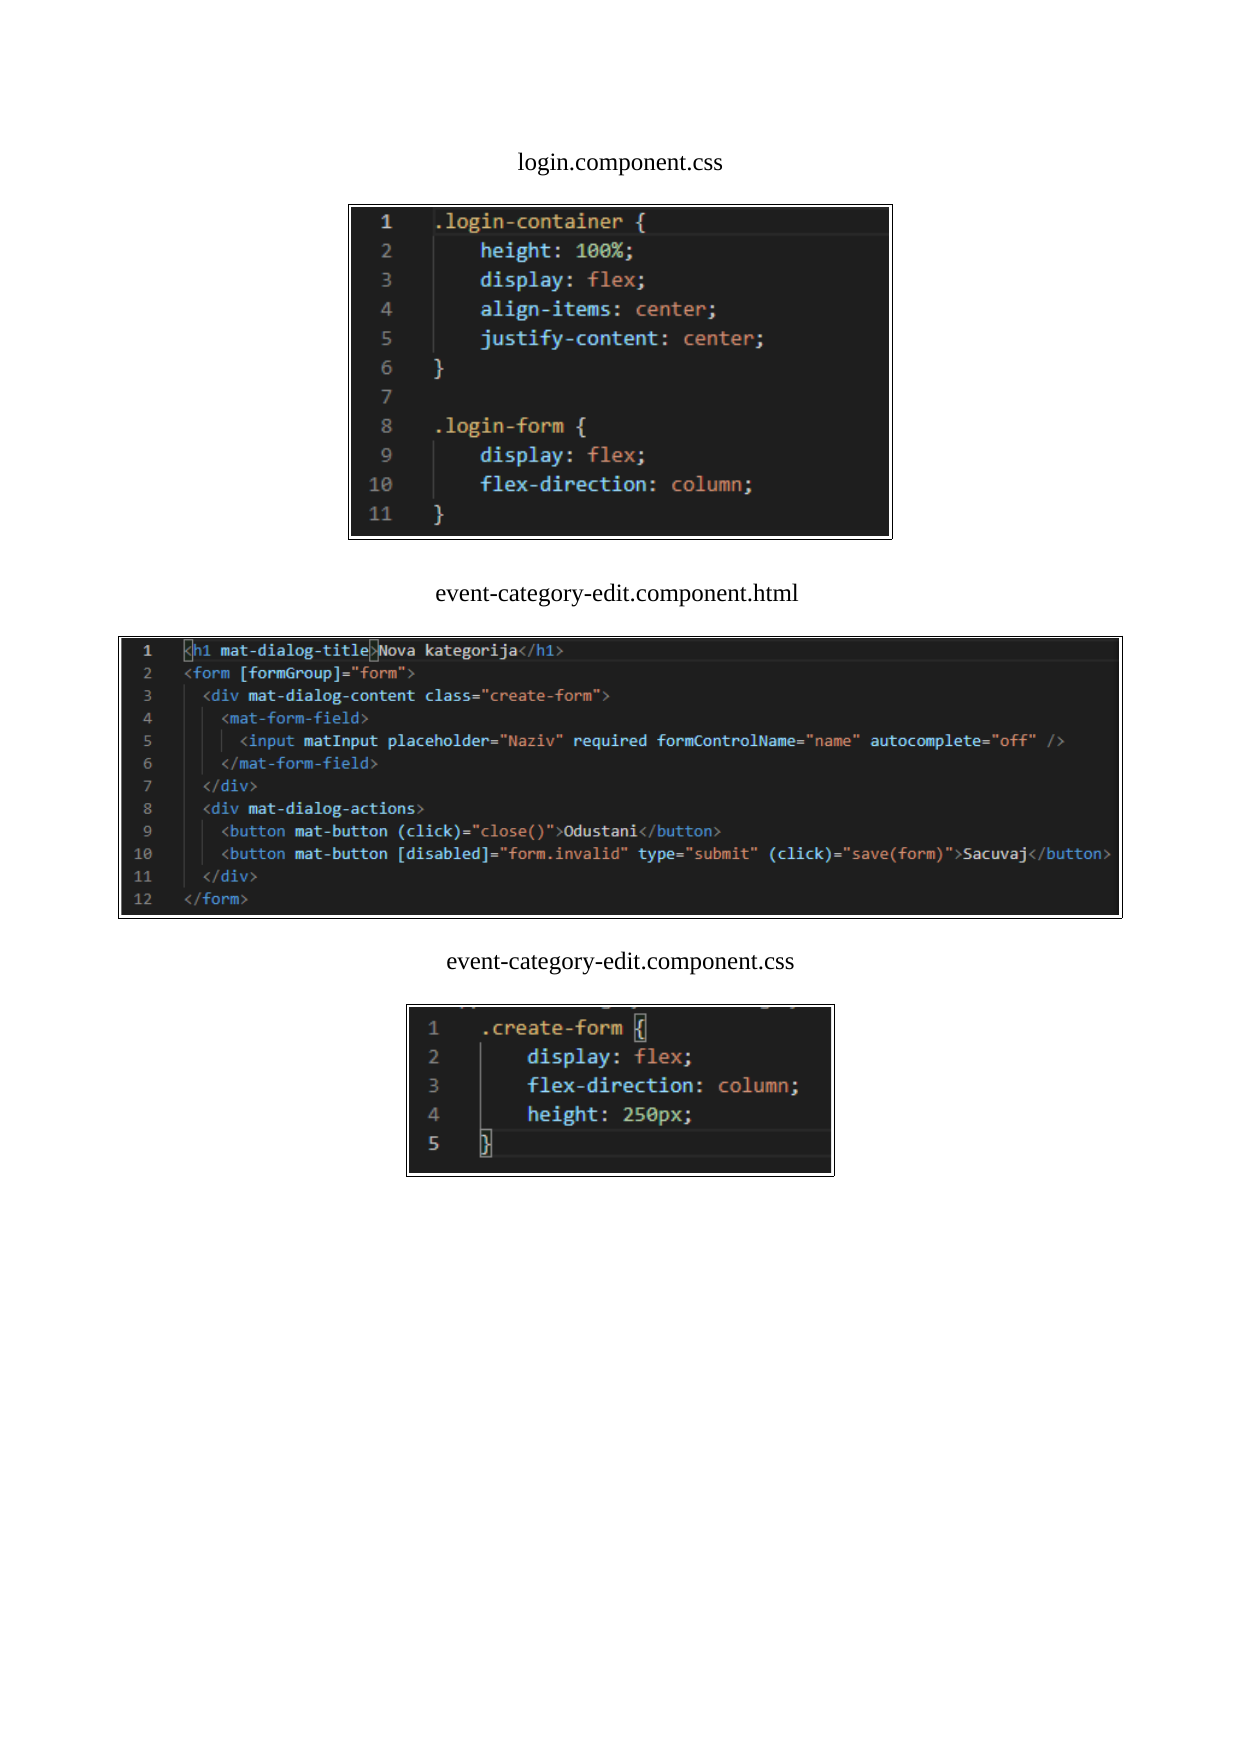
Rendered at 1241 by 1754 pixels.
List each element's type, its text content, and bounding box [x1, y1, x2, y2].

picture [121, 638, 1119, 915]
picture [351, 207, 889, 536]
text event-category-edit.component.html [118, 578, 1122, 607]
text event-category-edit.component.css [118, 946, 1122, 975]
text login.component.css [118, 147, 1122, 176]
picture [409, 1007, 832, 1173]
